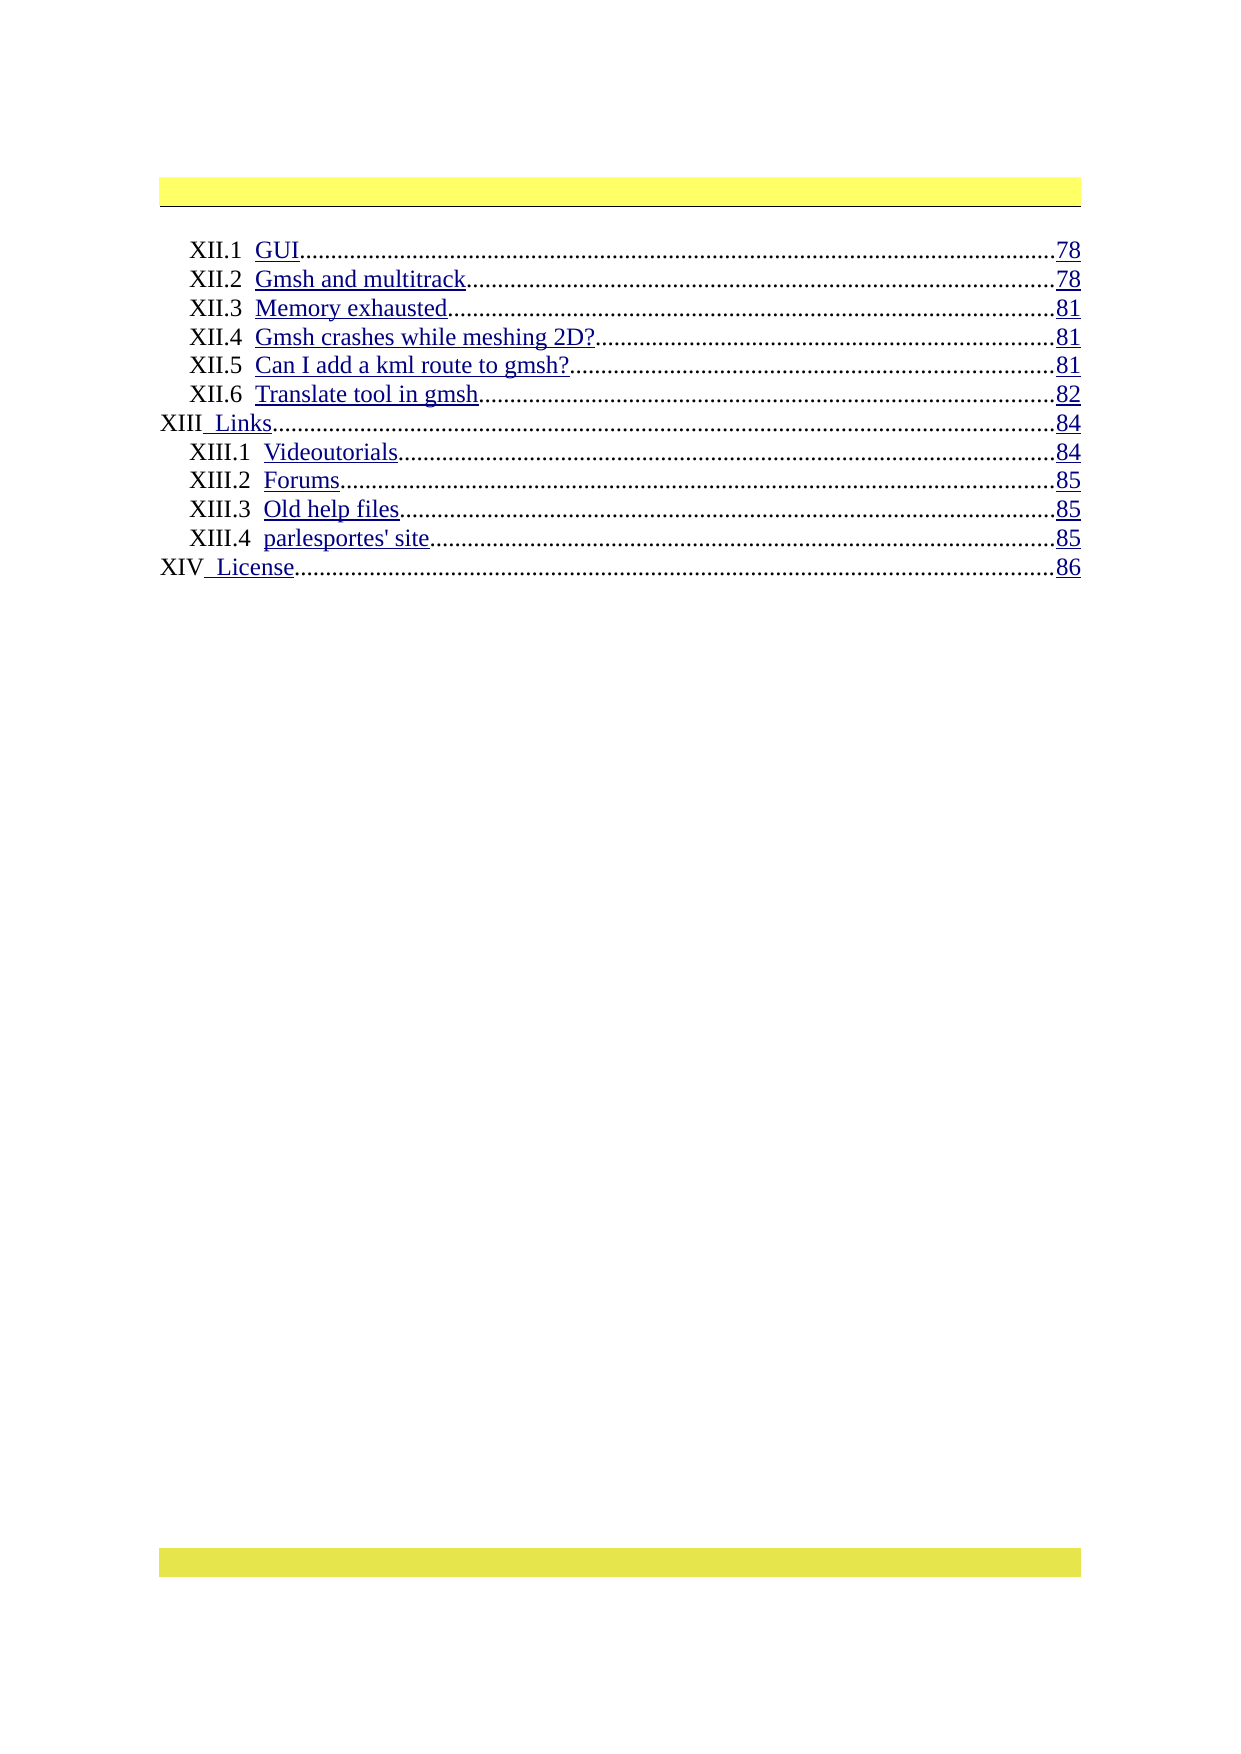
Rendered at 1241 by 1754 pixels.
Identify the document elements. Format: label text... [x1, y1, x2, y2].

text XIII Links 84 [159, 408, 1081, 437]
text XIV License 86 [159, 552, 1081, 581]
text XIII.1 Videoutorials 84 [189, 437, 1081, 466]
text XIII.2 Forums 85 [189, 466, 1081, 494]
text XII.1 GUI 78 [189, 236, 1081, 264]
text XII.4 Gmsh crashes while meshing 2D? 81 [189, 322, 1081, 351]
text XII.3 Memory exhausted 81 [189, 293, 1081, 322]
text XIII.4 parlesportes' site 85 [189, 523, 1081, 552]
text XII.5 Can I add a kml route to gmsh? 81 [189, 351, 1081, 379]
text XII.6 Translate tool in gmsh 82 [189, 379, 1081, 408]
text XIII.3 Old help files 85 [189, 494, 1081, 523]
text XII.2 Gmsh and multitrack 78 [189, 264, 1081, 293]
